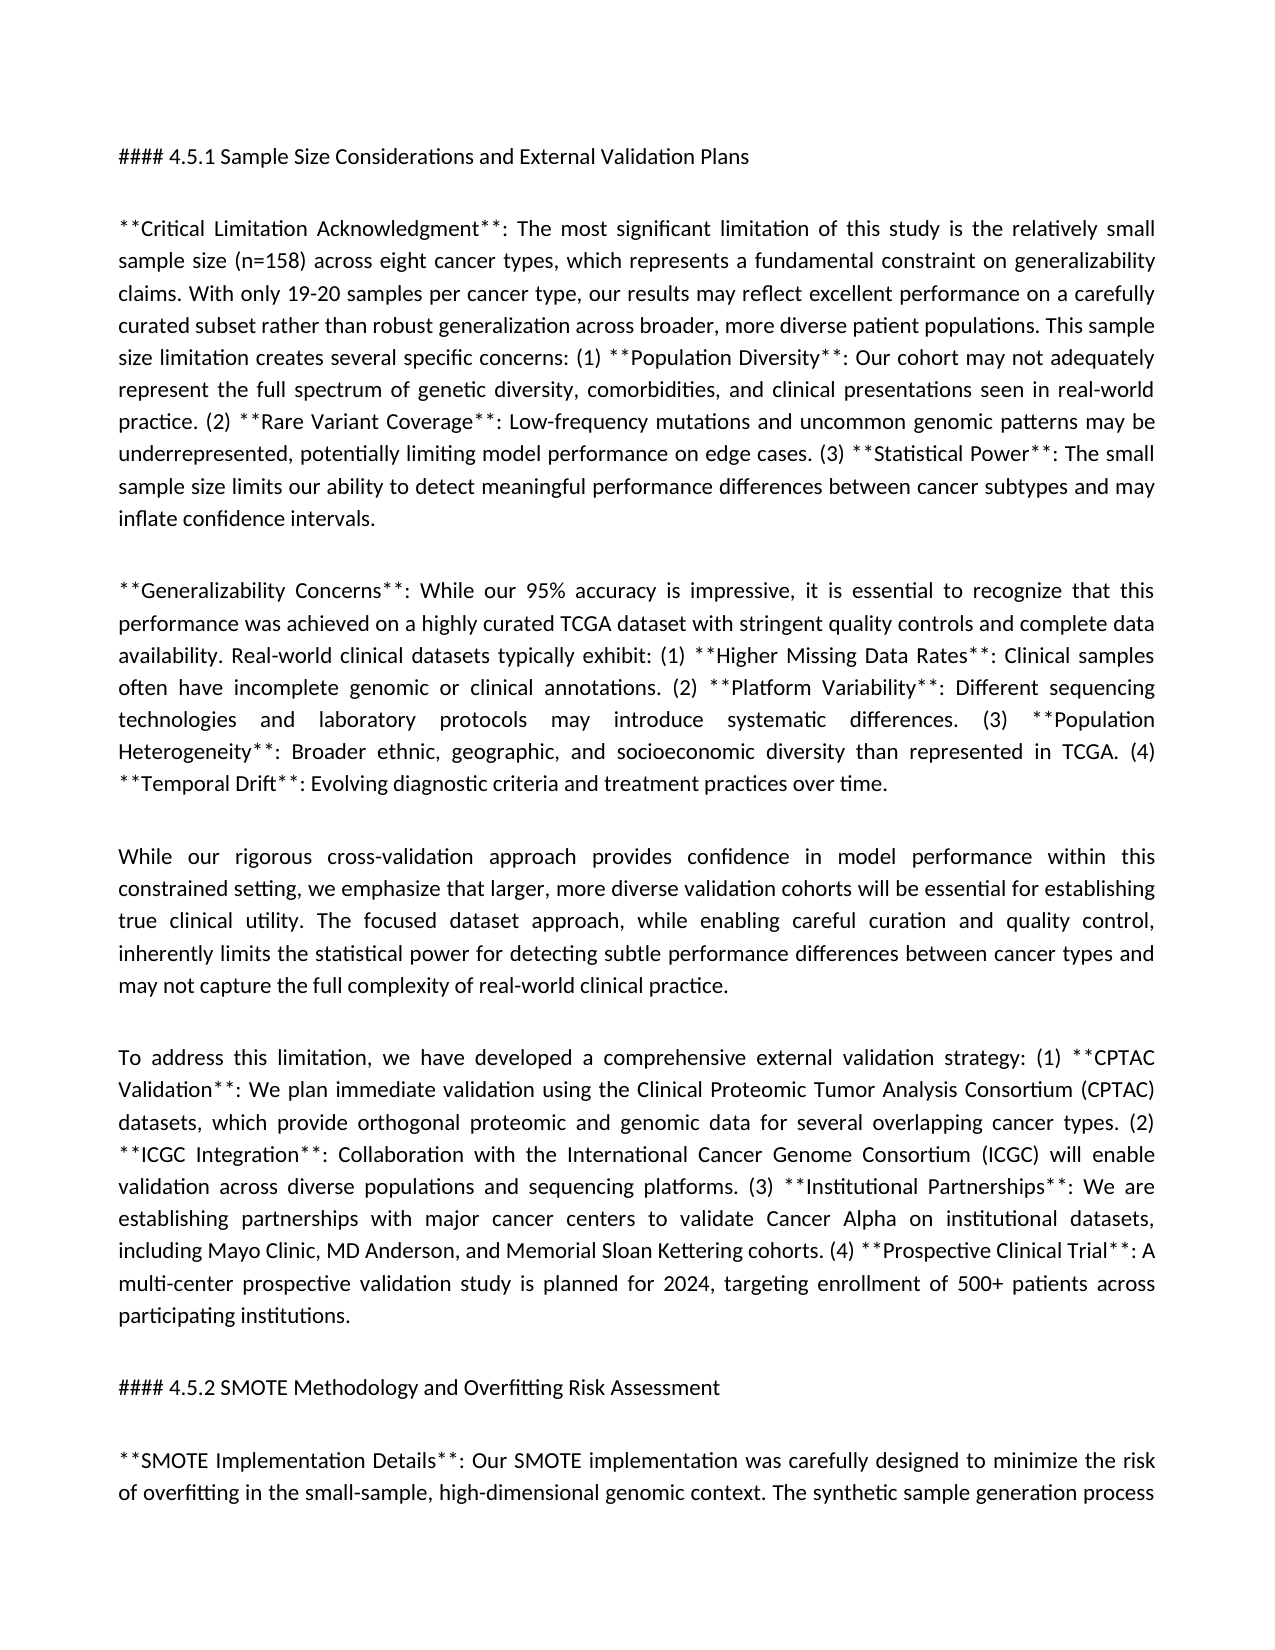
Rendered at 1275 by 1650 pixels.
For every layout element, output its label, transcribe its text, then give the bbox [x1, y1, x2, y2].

text **Generalizability Concerns**: While our 95% accuracy is impressive, it is essential to recognize that this performance was achieved on a highly curated TCGA dataset with stringent quality controls and complete data availability. Real-world clinical datasets typically exhibit: (1) **Higher Missing Data Rates**: Clinical samples often have incomplete genomic or clinical annotations. (2) **Platform Variability**: Different sequencing technologies and laboratory protocols may introduce systematic differences. (3) **Population Heterogeneity**: Broader ethnic, geographic, and socioeconomic diversity than represented in TCGA. (4) **Temporal Drift**: Evolving diagnostic criteria and treatment practices over time. [118, 576, 1157, 798]
text **Critical Limitation Acknowledgment**: The most significant limitation of this study is the relatively small sample size (n=158) across eight cancer types, which represents a fundamental constraint on generalizability claims. With only 19-20 samples per cancer type, our results may reflect excellent performance on a carefully curated subset rather than robust generalization across broader, more diverse patient populations. This sample size limitation creates several specific concerns: (1) **Population Diversity**: Our cohort may not adequately represent the full spectrum of genetic diversity, comorbidities, and clinical presentations seen in real-world practice. (2) **Rare Variant Coverage**: Low-frequency mutations and uncommon genomic patterns may be underrepresented, potentially limiting model performance on edge cases. (3) **Statistical Power**: The small sample size limits our ability to detect meaningful performance differences between cancer subtypes and may inflate confidence intervals. [118, 214, 1157, 532]
text #### 4.5.1 Sample Size Considerations and External Validation Plans [118, 142, 1157, 170]
text To address this limitation, we have developed a comprehensive external validation strategy: (1) **CPTAC Validation**: We plan immediate validation using the Clinical Proteomic Tumor Analysis Consortium (CPTAC) datasets, which provide orthogonal proteomic and genomic data for several overlapping cancer types. (2) **ICGC Integration**: Collaboration with the International Cancer Genome Consortium (ICGC) will enable validation across diverse populations and sequencing platforms. (3) **Institutional Partnerships**: We are establishing partnerships with major cancer centers to validate Cancer Alpha on institutional datasets, including Mayo Clinic, MD Anderson, and Memorial Sloan Kettering cohorts. (4) **Prospective Clinical Trial**: A multi-center prospective validation study is planned for 2024, targeting enrollment of 500+ patients across participating institutions. [118, 1043, 1157, 1329]
text #### 4.5.2 SMOTE Methodology and Overfitting Risk Assessment [118, 1373, 1157, 1401]
text **SMOTE Implementation Details**: Our SMOTE implementation was carefully designed to minimize the risk of overfitting in the small-sample, high-dimensional genomic context. The synthetic sample generation process [118, 1446, 1157, 1506]
text While our rigorous cross-validation approach provides confidence in model performance within this constrained setting, we emphasize that larger, more diverse validation cohorts will be essential for establishing true clinical utility. The focused dataset approach, while enabling careful curation and quality control, inherently limits the statistical power for detecting subtle performance differences between cancer types and may not capture the full complexity of real-world clinical practice. [118, 842, 1157, 999]
